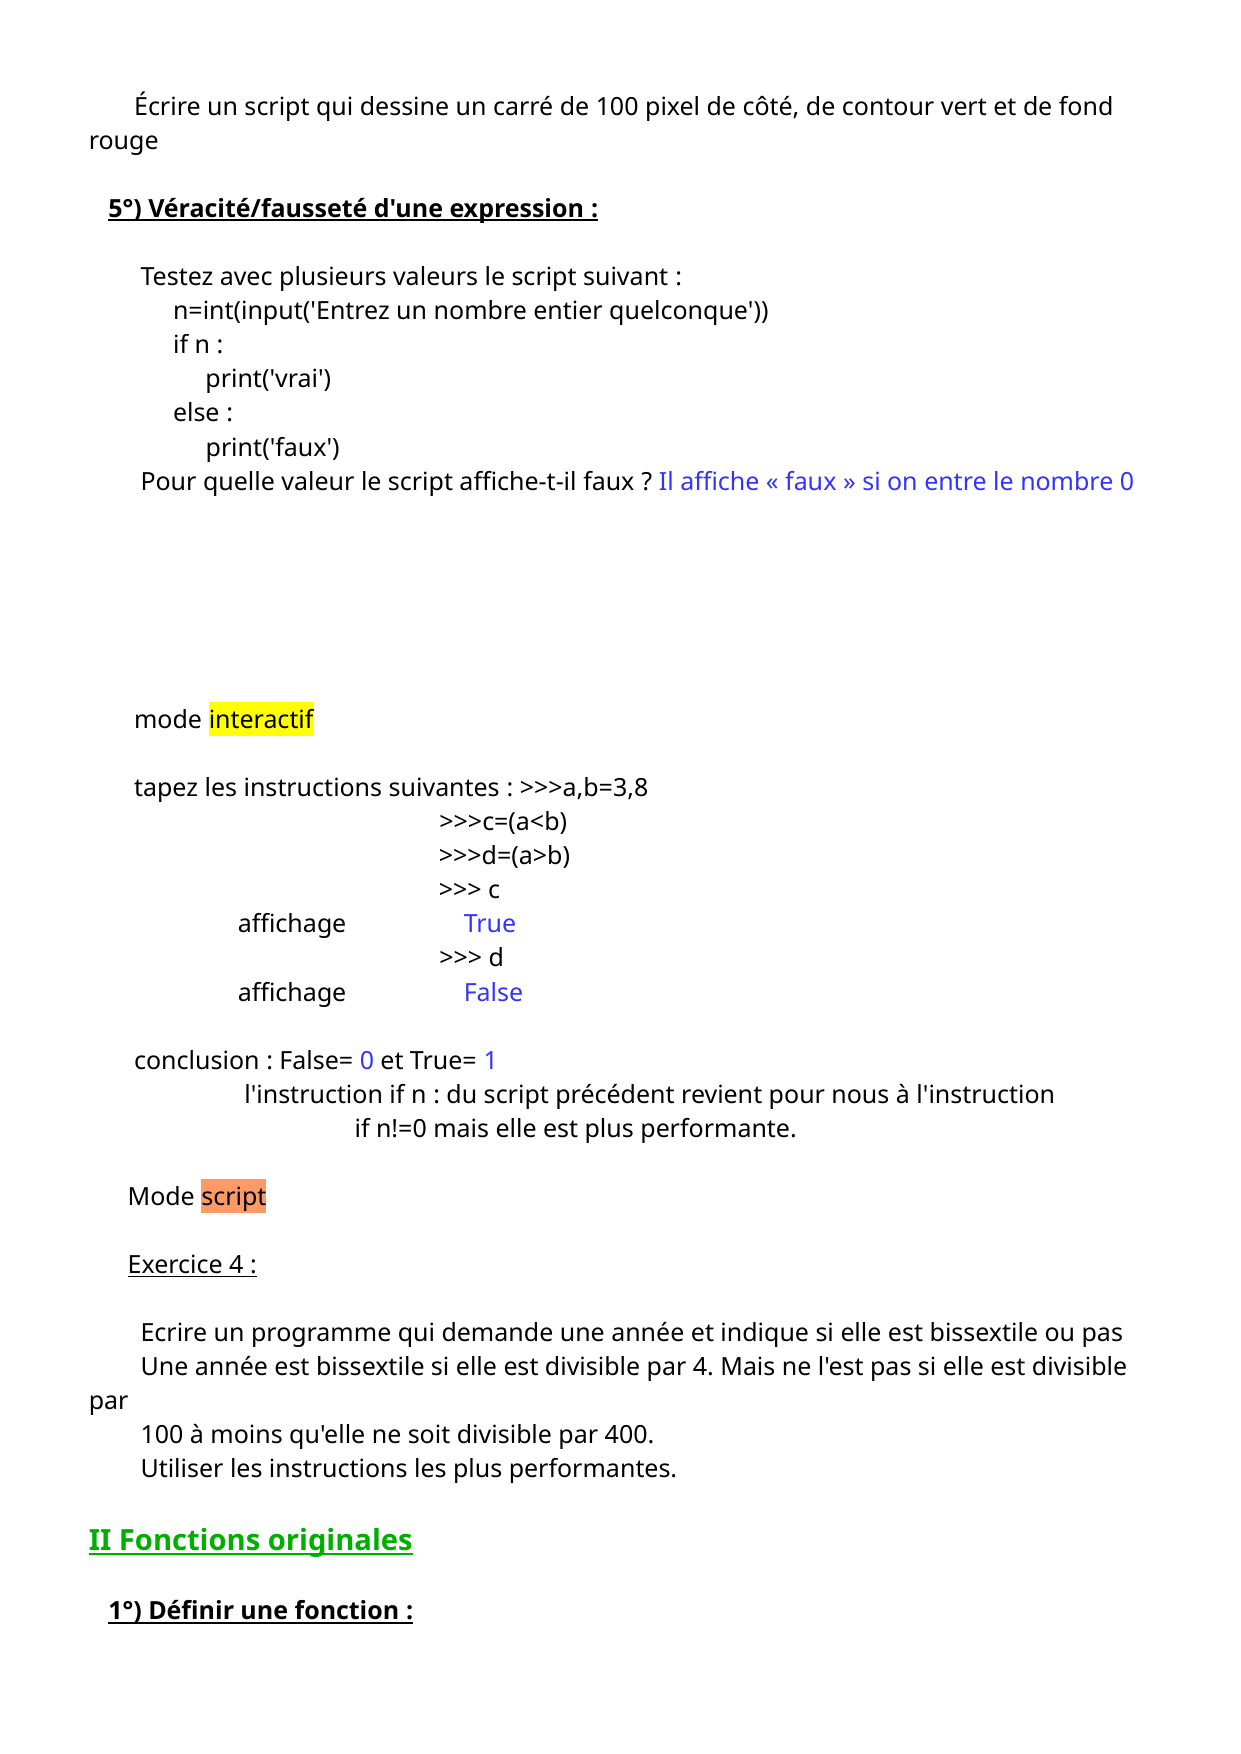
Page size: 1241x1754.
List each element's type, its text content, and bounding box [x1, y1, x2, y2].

text Pour quelle valeur le script affiche-t-il faux ? Il affiche « faux » si on entre le nombre 0 [88, 463, 1152, 497]
text 1°) Définir une fonction : [88, 1593, 1152, 1627]
text >>> c [88, 872, 1152, 906]
text >>> d [88, 940, 1152, 974]
text >>>c=(a<b) [88, 804, 1152, 838]
text Testez avec plusieurs valeurs le script suivant : [88, 259, 1152, 293]
text if n!=0 mais elle est plus performante. [88, 1110, 1152, 1144]
text Mode script [88, 1178, 1152, 1213]
text Ecrire un programme qui demande une année et indique si elle est bissextile ou pas [88, 1315, 1152, 1349]
text Écrire un script qui dessine un carré de 100 pixel de côté, de contour vert et de fond rouge [88, 88, 1152, 157]
text else : [88, 395, 1152, 429]
text 5°) Véracité/fausseté d'une expression : [88, 191, 1152, 225]
text tapez les instructions suivantes : >>>a,b=3,8 [88, 770, 1152, 804]
text print('faux') [88, 429, 1152, 463]
text Une année est bissextile si elle est divisible par 4. Mais ne l'est pas si elle est divisible par [88, 1349, 1152, 1417]
text conclusion : False= 0 et True= 1 [88, 1042, 1152, 1076]
text l'instruction if n : du script précédent revient pour nous à l'instruction [88, 1076, 1152, 1110]
text II Fonctions originales [88, 1519, 1152, 1559]
text affichage True [88, 906, 1152, 940]
text >>>d=(a>b) [88, 838, 1152, 872]
text if n : [88, 327, 1152, 361]
text affichage False [88, 974, 1152, 1008]
text n=int(input('Entrez un nombre entier quelconque')) [88, 293, 1152, 327]
text Utiliser les instructions les plus performantes. [88, 1451, 1152, 1485]
text 100 à moins qu'elle ne soit divisible par 400. [88, 1417, 1152, 1451]
text Exercice 4 : [88, 1247, 1152, 1281]
text mode interactif [88, 702, 1152, 736]
text print('vrai') [88, 361, 1152, 395]
